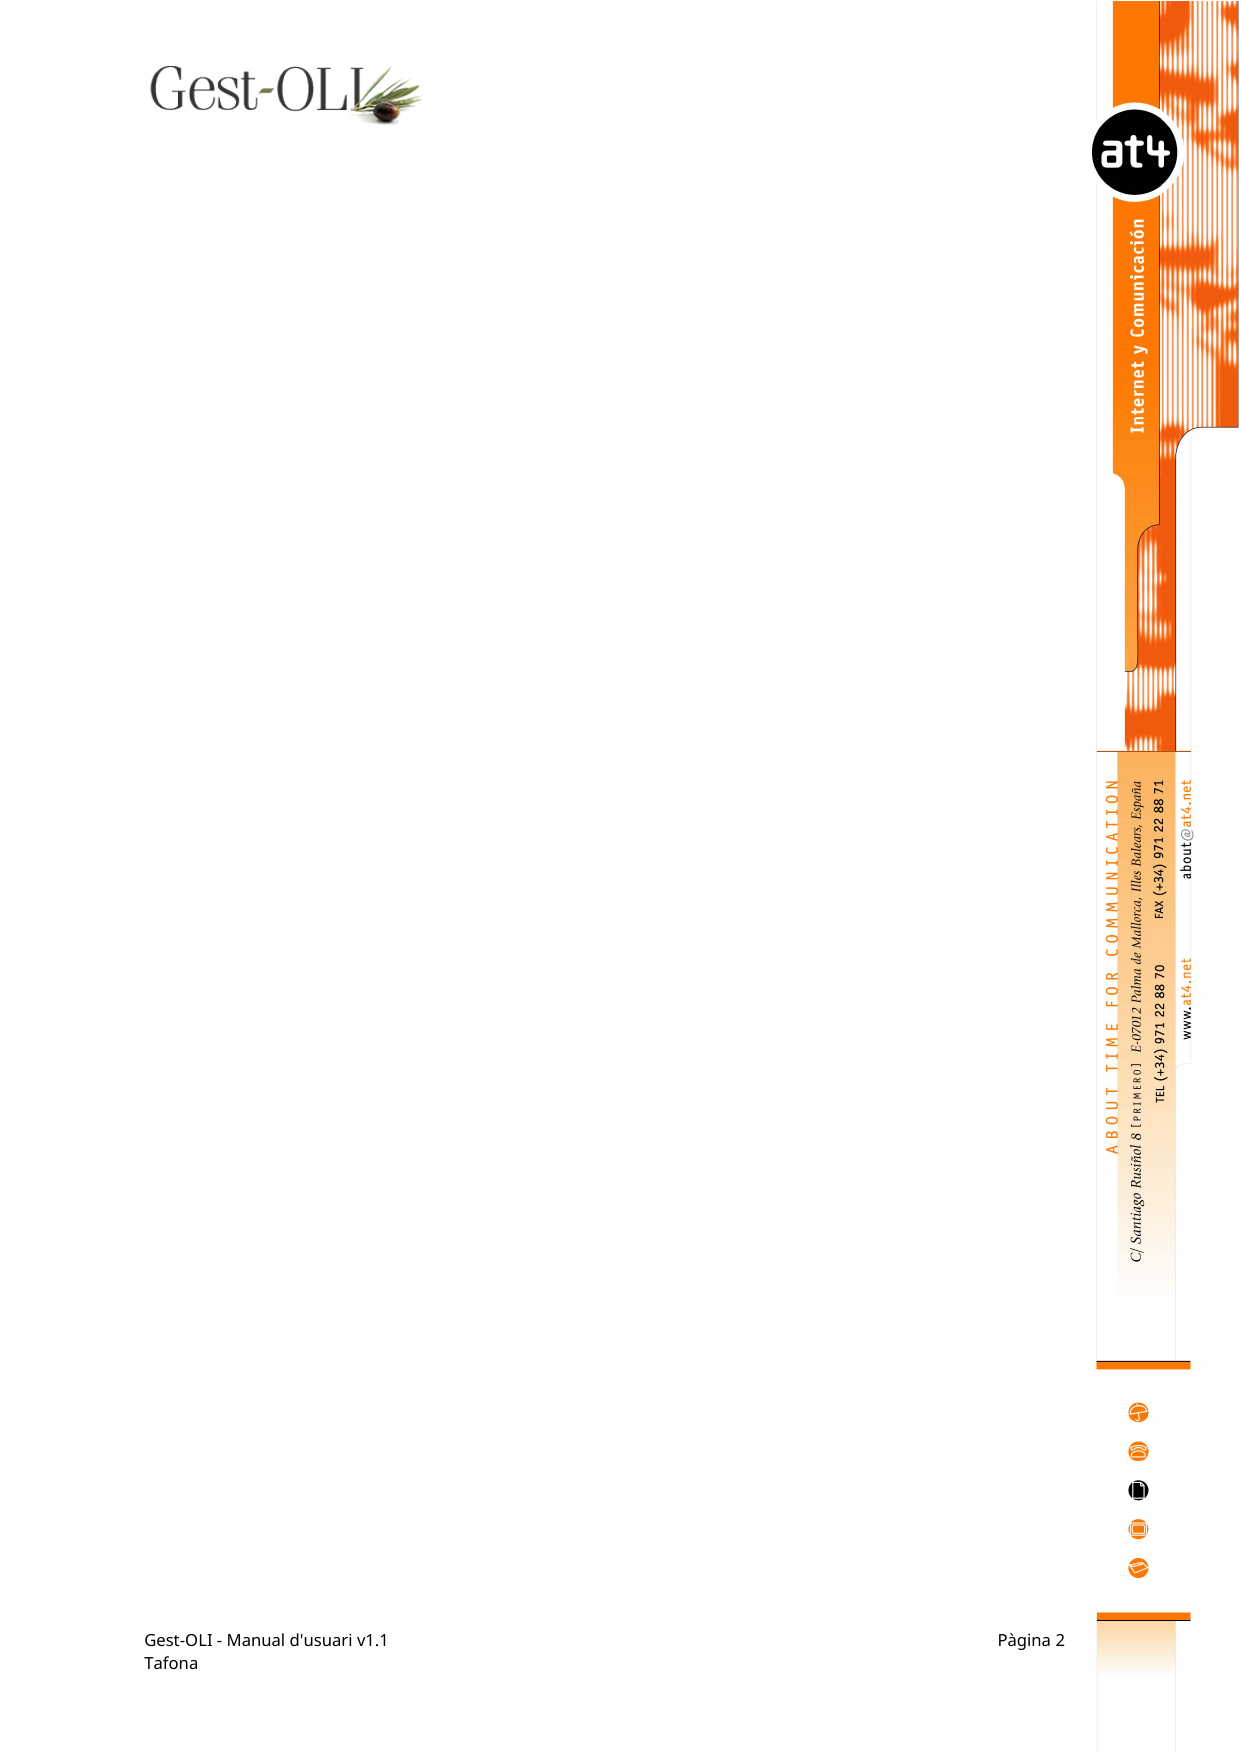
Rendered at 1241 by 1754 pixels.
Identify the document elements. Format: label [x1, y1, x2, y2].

picture [149, 66, 423, 126]
picture [1085, 1, 1239, 1753]
